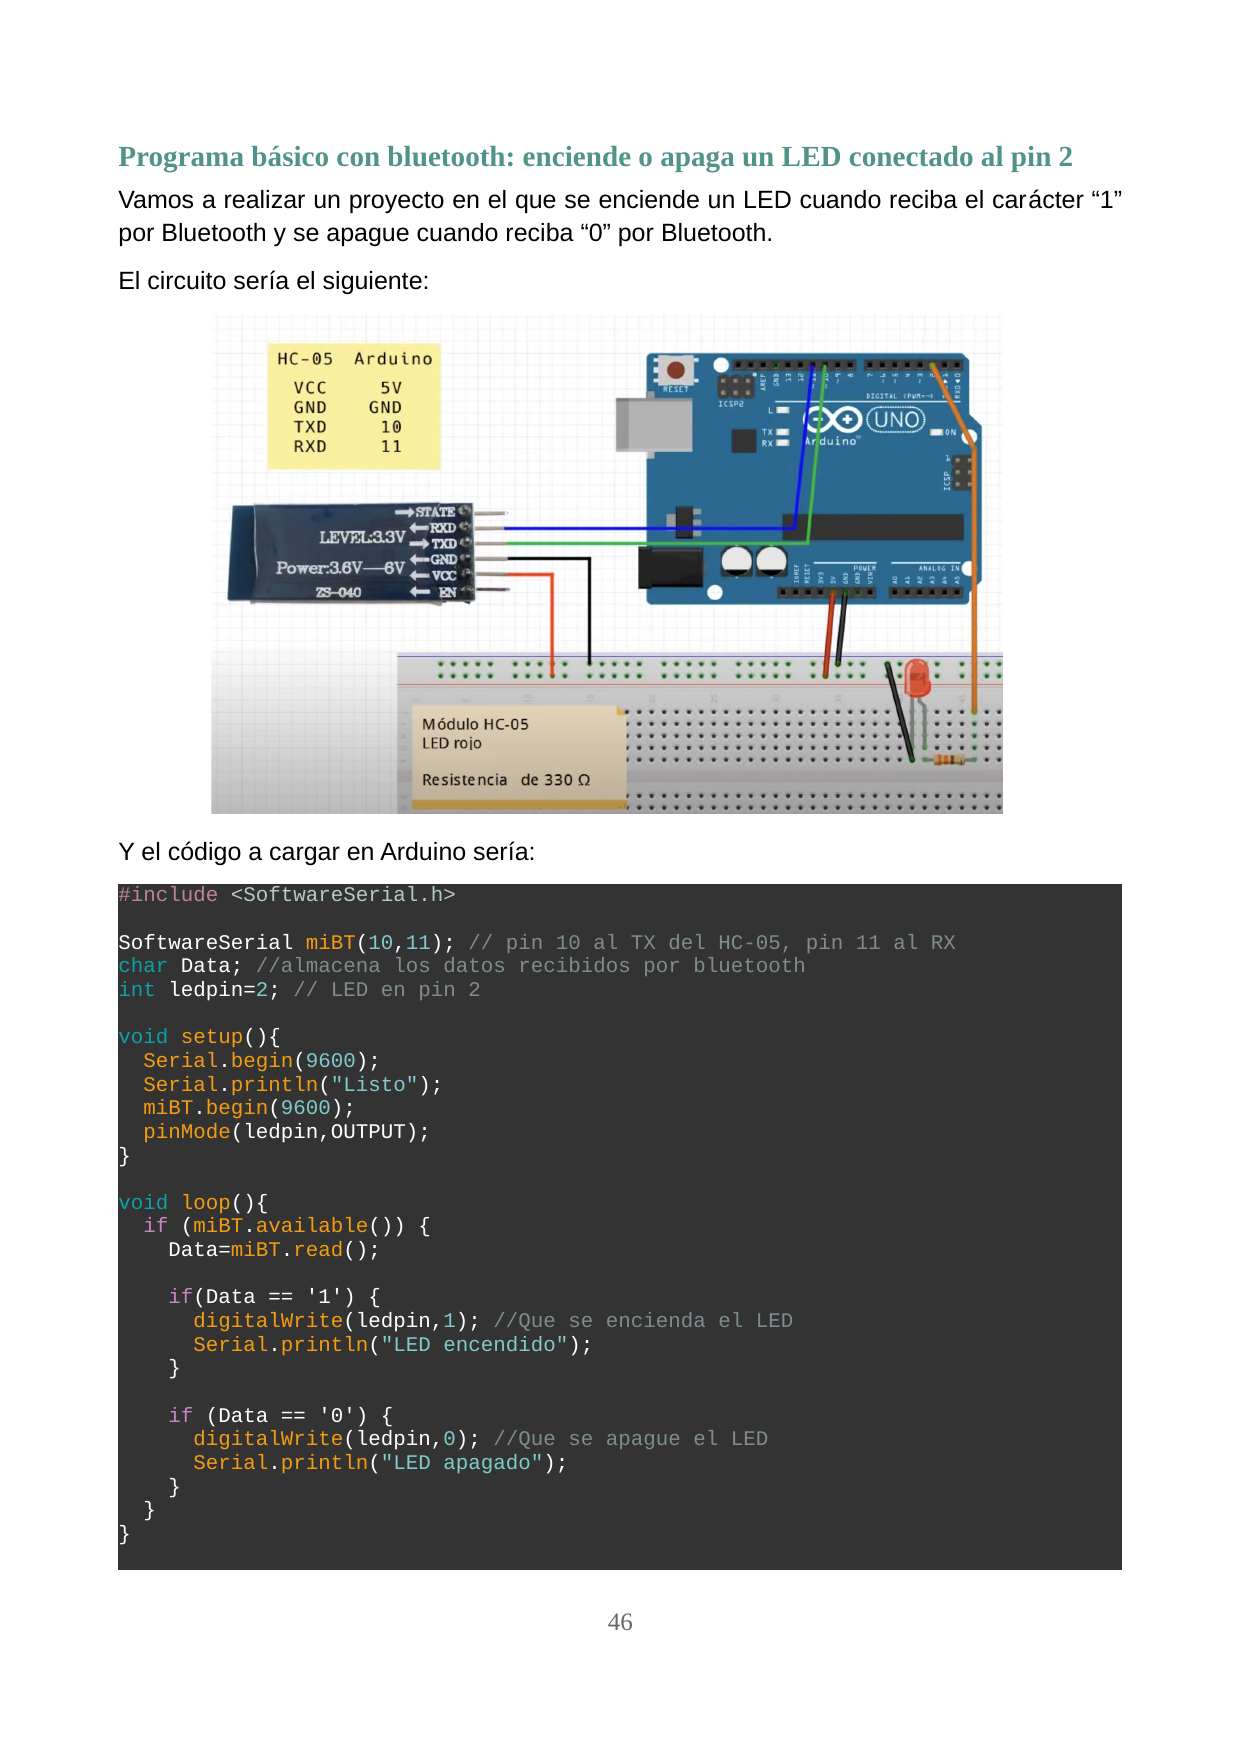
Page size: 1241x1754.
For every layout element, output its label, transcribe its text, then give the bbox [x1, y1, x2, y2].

subtitle Programa básico con bluetooth: enciende o apaga un LED conectado al pin 2 [118, 139, 1122, 172]
text El circuito sería el siguiente: [118, 266, 1122, 294]
text #include <SoftwareSerial.h> [118, 884, 1122, 908]
text Serial.println("LED encendido"); [118, 1334, 1122, 1357]
text void setup(){ [118, 1026, 1122, 1050]
text } [118, 1523, 1122, 1547]
text if (miBT.available()) { [118, 1216, 1122, 1239]
text if (Data == '0') { [118, 1405, 1122, 1428]
text Serial.println("LED apagado"); [118, 1452, 1122, 1476]
text digitalWrite(ledpin,1); //Que se encienda el LED [118, 1310, 1122, 1334]
text Vamos a realizar un proyecto en el que se enciende un LED cuando reciba el carácter “1” por Bluetooth y se apague cuando reciba “0” por Bluetooth. [118, 185, 1122, 247]
text digitalWrite(ledpin,0); //Que se apague el LED [118, 1428, 1122, 1452]
picture [211, 314, 1002, 814]
text Serial.println("Listo"); [118, 1074, 1122, 1097]
text pinMode(ledpin,OUTPUT); [118, 1121, 1122, 1144]
text if(Data == '1') { [118, 1286, 1122, 1310]
text Serial.begin(9600); [118, 1050, 1122, 1074]
text char Data; //almacena los datos recibidos por bluetooth [118, 955, 1122, 979]
text SoftwareSerial miBT(10,11); // pin 10 al TX del HC-05, pin 11 al RX [118, 932, 1122, 955]
text int ledpin=2; // LED en pin 2 [118, 979, 1122, 1003]
text } [118, 1357, 1122, 1381]
text } [118, 1476, 1122, 1499]
text } [118, 1144, 1122, 1168]
text miBT.begin(9600); [118, 1097, 1122, 1121]
text } [118, 1499, 1122, 1523]
text Data=miBT.read(); [118, 1239, 1122, 1263]
text void loop(){ [118, 1192, 1122, 1216]
text Y el código a cargar en Arduino sería: [118, 837, 1122, 866]
